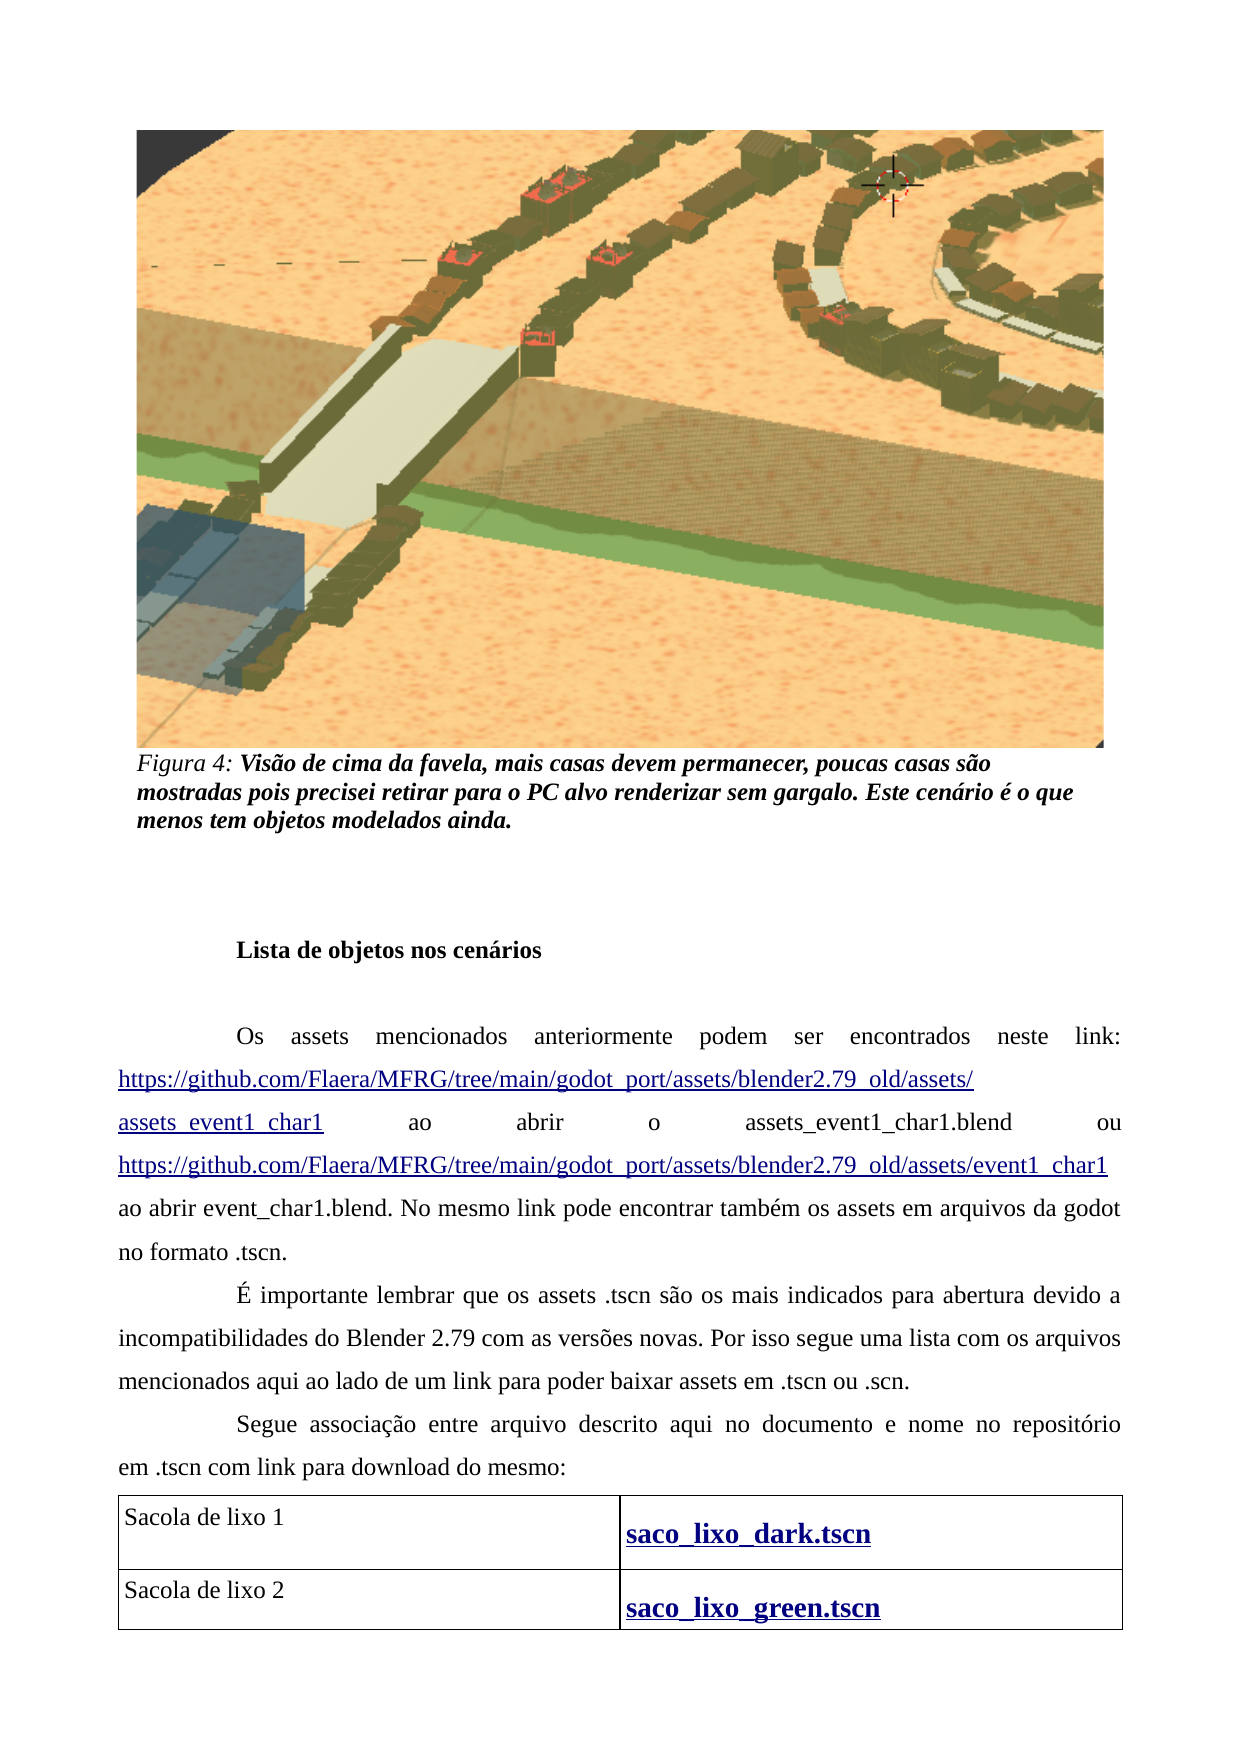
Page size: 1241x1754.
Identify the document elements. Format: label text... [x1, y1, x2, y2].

text É importante lembrar que os assets .tscn são os mais indicados para abertura devido a incompatibilidades do Blender 2.79 com as versões novas. Por isso segue uma lista com os arquivos mencionados aqui ao lado de um link para poder baixar assets em .tscn ou .scn. [118, 1280, 1122, 1395]
text Os assets mencionados anteriormente podem ser encontrados neste link: https://github.com/Flaera/MFRG/tree/main/godot_port/assets/blender2.79_old/assets/assets_event1_char1 ao abrir o assets_event1_char1.blend ou https://github.com/Flaera/MFRG/tree/main/godot_port/assets/blender2.79_old/assets/event1_char1 ao abrir event_char1.blend. No mesmo link pode encontrar também os assets em arquivos da godot no formato .tscn. [118, 1021, 1122, 1265]
table_header saco_lixo_dark.tscn [621, 1496, 1122, 1568]
table_cell saco_lixo_green.tscn [621, 1570, 1122, 1629]
text Figura 4: Visão de cima da favela, mais casas devem permanecer, poucas casas são mostradas pois precisei retirar para o PC alvo renderizar sem gargalo. Este cenário é o que menos tem objetos modelados ainda. [137, 748, 1104, 834]
table_cell Sacola de lixo 2 [119, 1570, 619, 1629]
text Segue associação entre arquivo descrito aqui no documento e nome no repositório em .tscn com link para download do mesmo: [118, 1409, 1122, 1481]
picture [136, 130, 1104, 748]
text Lista de objetos nos cenários [118, 935, 1122, 963]
table_header Sacola de lixo 1 [119, 1496, 619, 1568]
